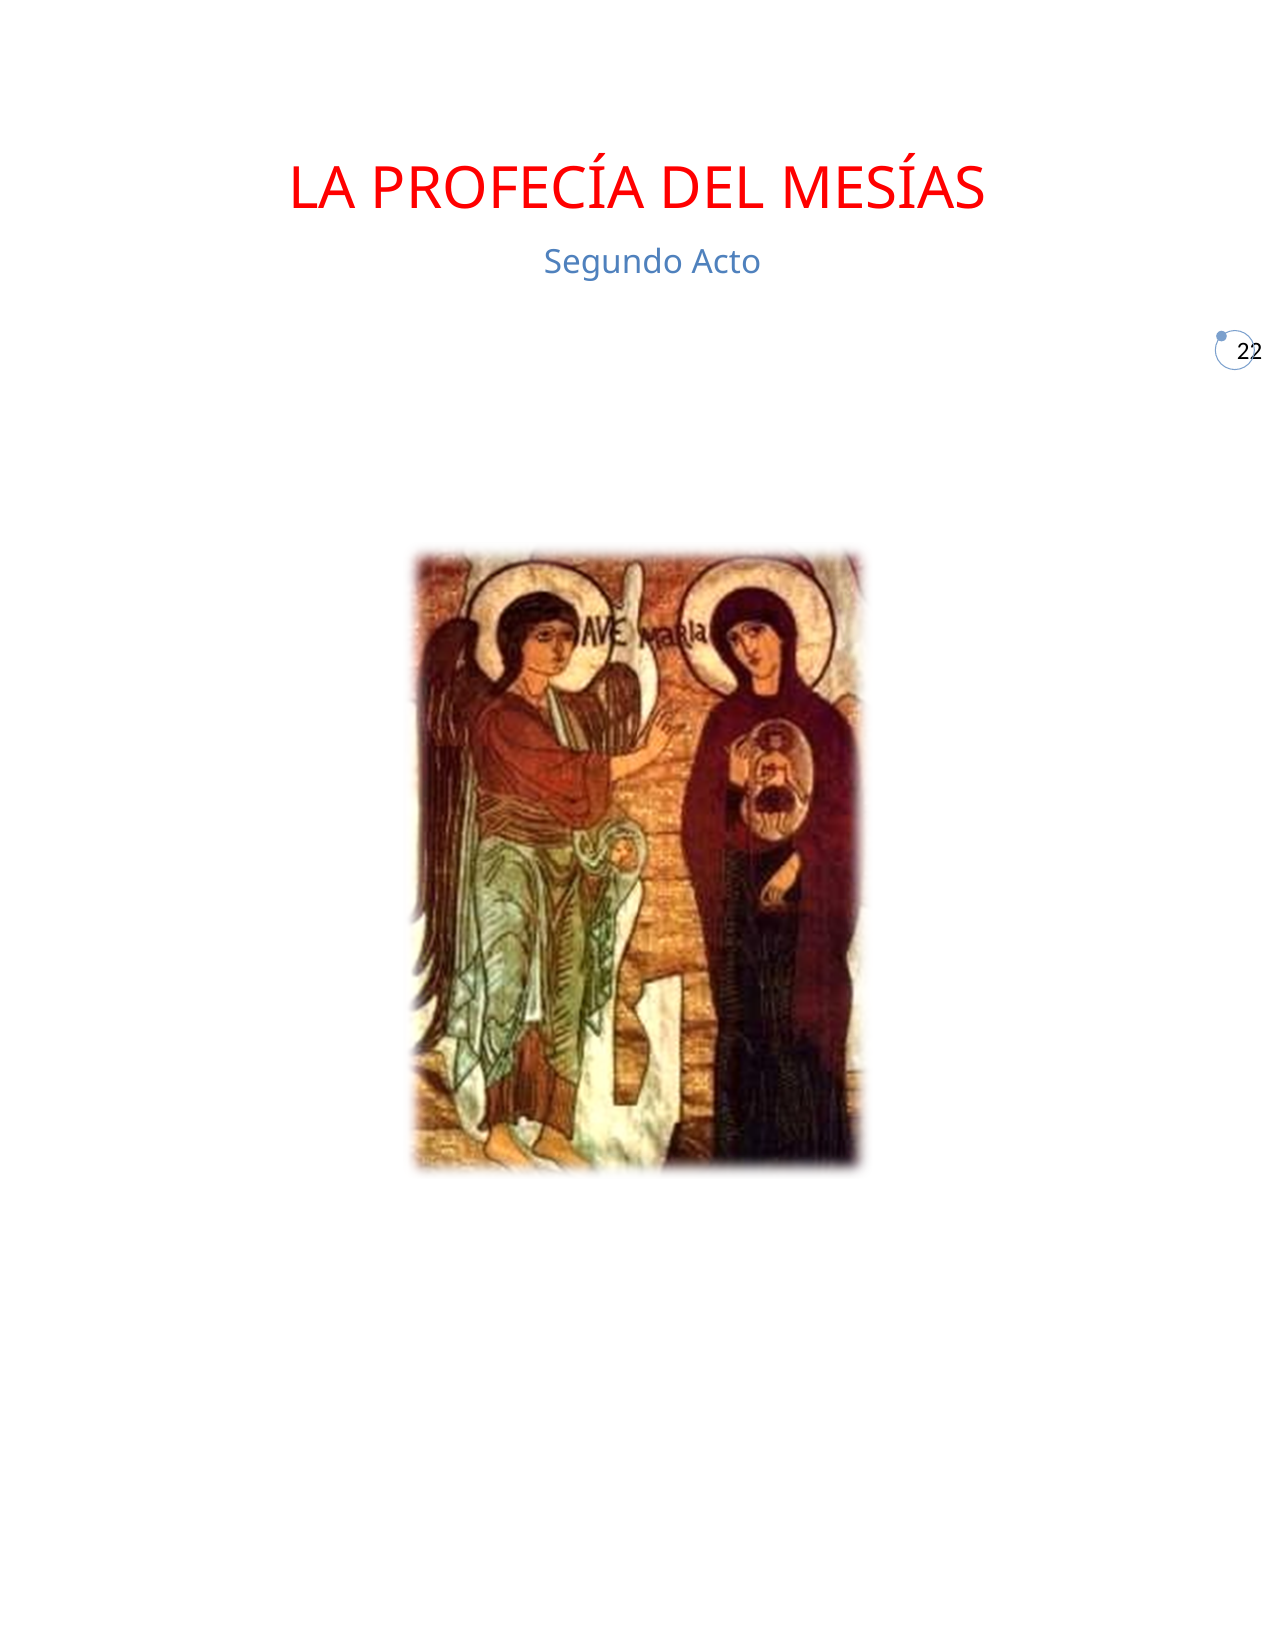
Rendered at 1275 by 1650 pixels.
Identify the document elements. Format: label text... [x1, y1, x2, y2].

picture [402, 542, 873, 1179]
text LA PROFECÍA DEL MESÍAS [75, 146, 1200, 226]
text Segundo Acto [104, 237, 1200, 283]
